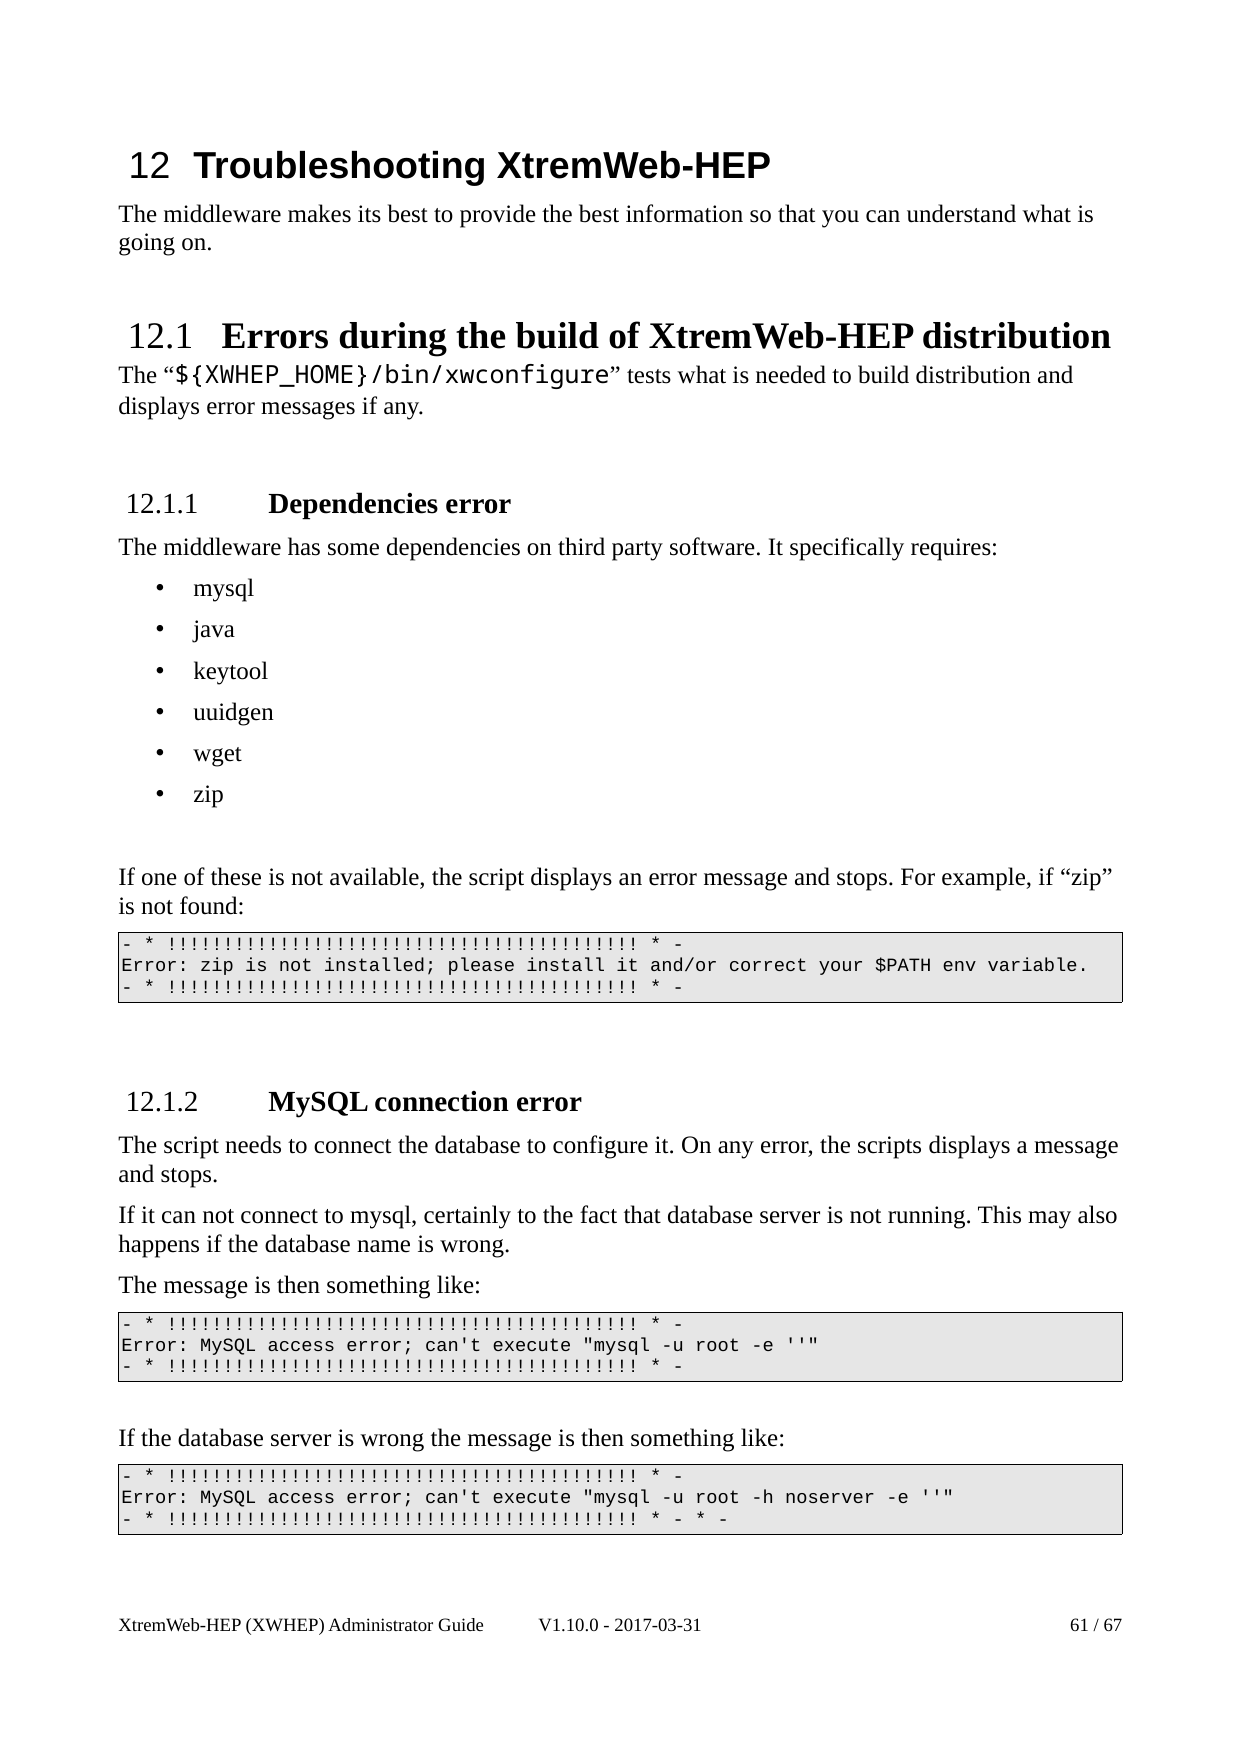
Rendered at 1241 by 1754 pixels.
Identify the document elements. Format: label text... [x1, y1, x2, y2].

text If it can not connect to mysql, certainly to the fact that database server is not running. This may also happens if the database name is wrong. [118, 1200, 1122, 1258]
subtitle Errors during the build of XtremWeb-HEP distribution [118, 314, 1122, 357]
text - * !!!!!!!!!!!!!!!!!!!!!!!!!!!!!!!!!!!!!!!!!! * - [119, 1354, 1122, 1381]
text - * !!!!!!!!!!!!!!!!!!!!!!!!!!!!!!!!!!!!!!!!!! * - [119, 974, 1122, 1002]
text The middleware makes its best to provide the best information so that you can understand what is going on. [118, 199, 1122, 256]
list java [156, 614, 1122, 643]
text - * !!!!!!!!!!!!!!!!!!!!!!!!!!!!!!!!!!!!!!!!!! * - [119, 1313, 1122, 1333]
text The message is then something like: [118, 1270, 1122, 1299]
list keytool [156, 656, 1122, 684]
text - * !!!!!!!!!!!!!!!!!!!!!!!!!!!!!!!!!!!!!!!!!! * - [119, 933, 1122, 953]
text The middleware has some dependencies on third party software. It specifically requires: [118, 532, 1122, 561]
subtitle Dependencies error [118, 486, 1122, 519]
text Error: zip is not installed; please install it and/or correct your $PATH env variable. [119, 953, 1122, 974]
text If one of these is not available, the script displays an error message and stops. For example, if “zip” is not found: [118, 862, 1122, 919]
text The script needs to connect the database to configure it. On any error, the scripts displays a message and stops. [118, 1130, 1122, 1188]
text - * !!!!!!!!!!!!!!!!!!!!!!!!!!!!!!!!!!!!!!!!!! * - [119, 1465, 1122, 1485]
list mysql [156, 573, 1122, 602]
text Error: MySQL access error; can't execute "mysql -u root -h noserver -e ''" [119, 1485, 1122, 1506]
subtitle MySQL connection error [118, 1084, 1122, 1118]
text Error: MySQL access error; can't execute "mysql -u root -e ''" [119, 1333, 1122, 1354]
list zip [156, 779, 1122, 808]
text If the database server is wrong the message is then something like: [118, 1423, 1122, 1451]
list uuidgen [156, 697, 1122, 726]
list wget [156, 738, 1122, 767]
text The “${XWHEP_HOME}/bin/xwconfigure” tests what is needed to build distribution and displays error messages if any. [118, 357, 1122, 420]
subtitle Troubleshooting XtremWeb-HEP [118, 143, 1122, 186]
text - * !!!!!!!!!!!!!!!!!!!!!!!!!!!!!!!!!!!!!!!!!! * - * - [119, 1506, 1122, 1534]
